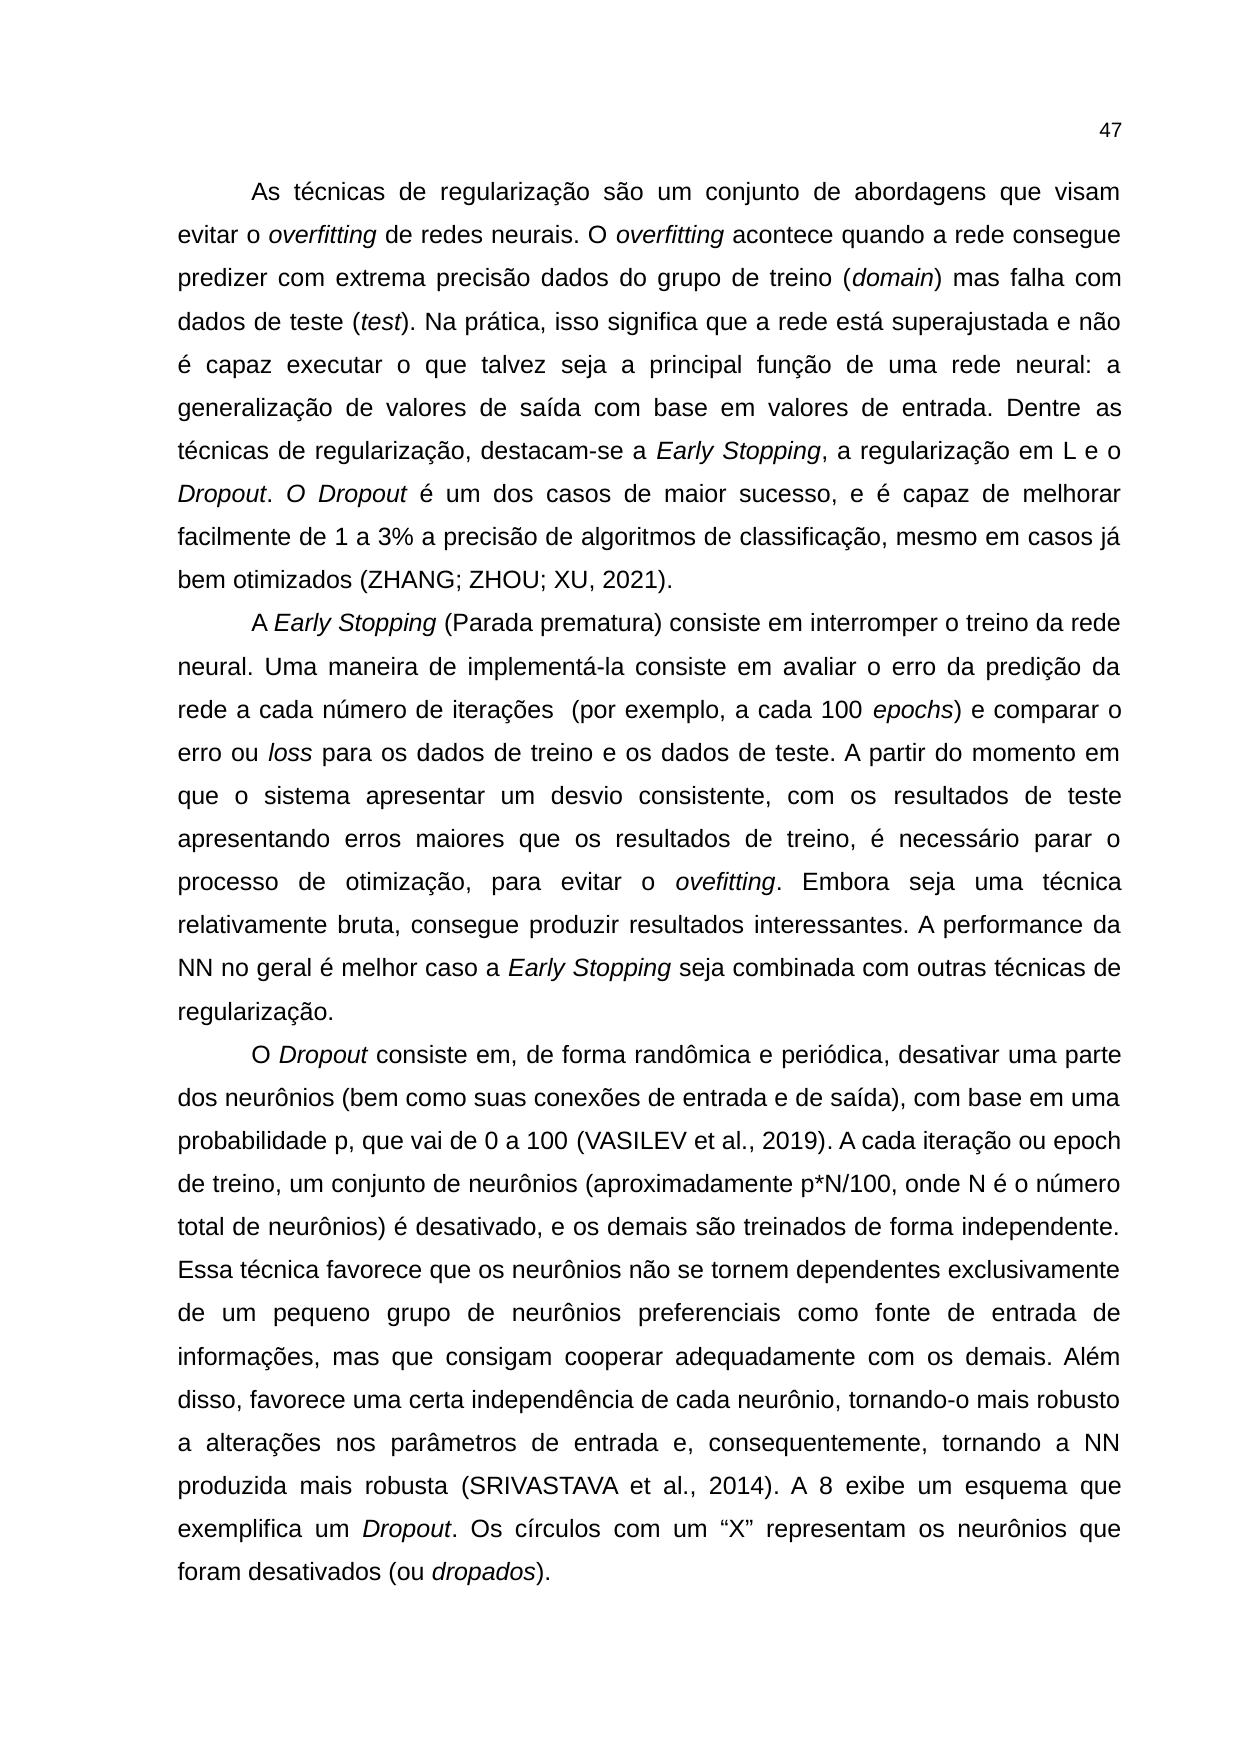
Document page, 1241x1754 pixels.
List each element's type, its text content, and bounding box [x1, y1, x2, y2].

text O Dropout consiste em, de forma randômica e periódica, desativar uma parte dos neurônios (bem como suas conexões de entrada e de saída), com base em uma probabilidade p, que vai de 0 a 100 (VASILEV et al., 2019). A cada iteração ou epoch de treino, um conjunto de neurônios (aproximadamente p*N/100, onde N é o número total de neurônios) é desativado, e os demais são treinados de forma independente. Essa técnica favorece que os neurônios não se tornem dependentes exclusivamente de um pequeno grupo de neurônios preferenciais como fonte de entrada de informações, mas que consigam cooperar adequadamente com os demais. Além disso, favorece uma certa independência de cada neurônio, tornando-o mais robusto a alterações nos parâmetros de entrada e, consequentemente, tornando a NN produzida mais robusta (SRIVASTAVA et al., 2014). A 8 exibe um esquema que exemplifica um Dropout. Os círculos com um “X” representam os neurônios que foram desativados (ou dropados). [177, 1039, 1122, 1586]
text A Early Stopping (Parada prematura) consiste em interromper o treino da rede neural. Uma maneira de implementá-la consiste em avaliar o erro da predição da rede a cada número de iterações (por exemplo, a cada 100 epochs) e comparar o erro ou loss para os dados de treino e os dados de teste. A partir do momento em que o sistema apresentar um desvio consistente, com os resultados de teste apresentando erros maiores que os resultados de treino, é necessário parar o processo de otimização, para evitar o ovefitting. Embora seja uma técnica relativamente bruta, consegue produzir resultados interessantes. A performance da NN no geral é melhor caso a Early Stopping seja combinada com outras técnicas de regularização. [177, 608, 1122, 1025]
text As técnicas de regularização são um conjunto de abordagens que visam evitar o overfitting de redes neurais. O overfitting acontece quando a rede consegue predizer com extrema precisão dados do grupo de treino (domain) mas falha com dados de teste (test). Na prática, isso significa que a rede está superajustada e não é capaz executar o que talvez seja a principal função de uma rede neural: a generalização de valores de saída com base em valores de entrada. Dentre as técnicas de regularização, destacam-se a Early Stopping, a regularização em L e o Dropout. O Dropout é um dos casos de maior sucesso, e é capaz de melhorar facilmente de 1 a 3% a precisão de algoritmos de classificação, mesmo em casos já bem otimizados (ZHANG; ZHOU; XU, 2021). [177, 177, 1122, 594]
